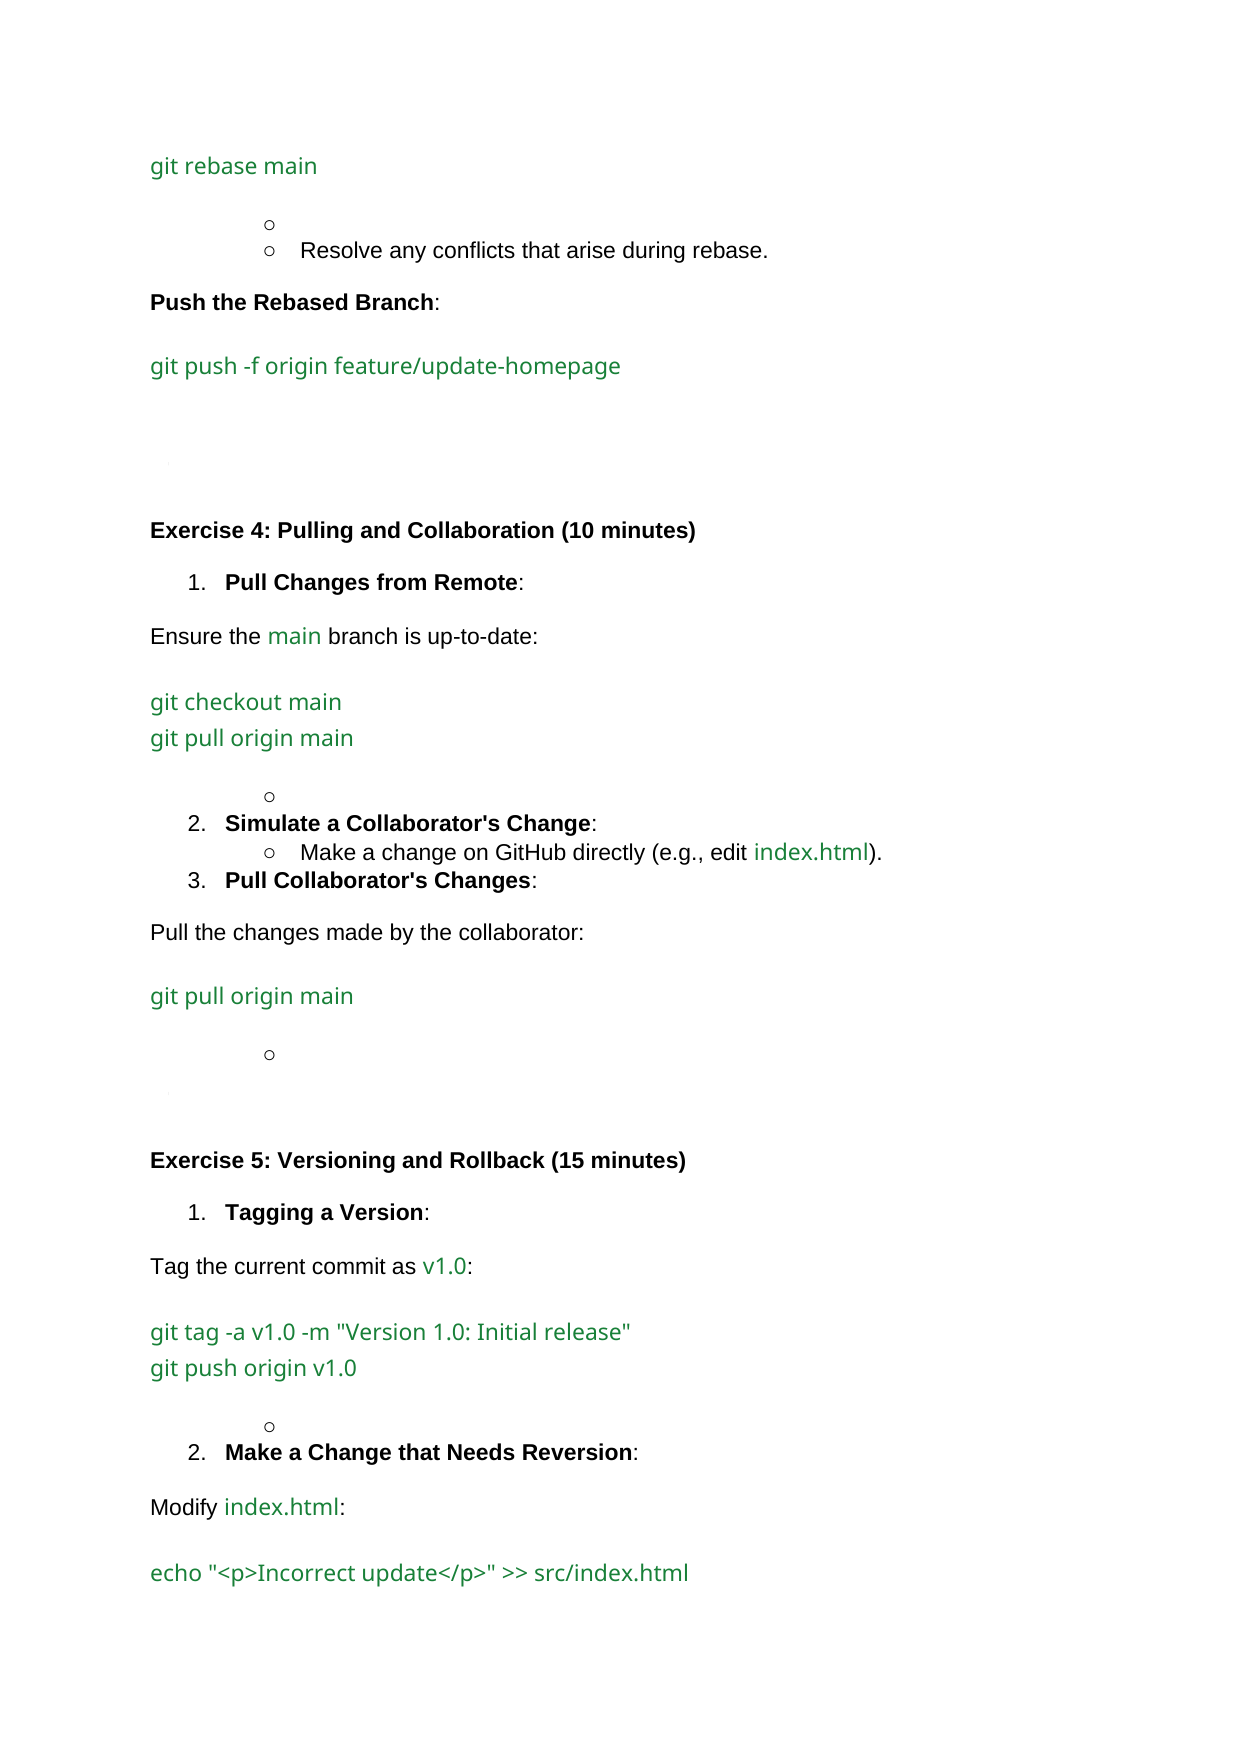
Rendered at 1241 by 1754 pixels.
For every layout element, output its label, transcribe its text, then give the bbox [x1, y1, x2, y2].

list Simulate a Collaborator's Change: [187, 809, 1090, 836]
list Make a change on GitHub directly (e.g., edit index.html). [262, 836, 1090, 867]
list Tagging a Version: [187, 1198, 1090, 1225]
subtitle Exercise 4: Pulling and Collaboration (10 minutes) [150, 517, 1090, 544]
text Tag the current commit as v1.0: git tag -a v1.0 -m "Version 1.0: Initial release" [150, 1250, 1090, 1347]
subtitle Exercise 5: Versioning and Rollback (15 minutes) [150, 1147, 1090, 1173]
text Push the Rebased Branch: git push -f origin feature/update-homepage [150, 289, 1090, 381]
text Modify index.html: echo "<p>Incorrect update</p>" >> src/index.html [150, 1491, 1090, 1588]
list Resolve any conflicts that arise during rebase. [262, 237, 1090, 264]
list Make a Change that Needs Reversion: [187, 1439, 1090, 1466]
list Pull Changes from Remote: [187, 569, 1090, 595]
list Pull Collaborator's Changes: [187, 867, 1090, 893]
text git push origin v1.0 [150, 1352, 1090, 1383]
text Pull the changes made by the collaborator: git pull origin main [150, 918, 1090, 1011]
text Ensure the main branch is up-to-date: git checkout main [150, 620, 1090, 717]
text git rebase main [150, 150, 1090, 181]
text git pull origin main [150, 722, 1090, 753]
